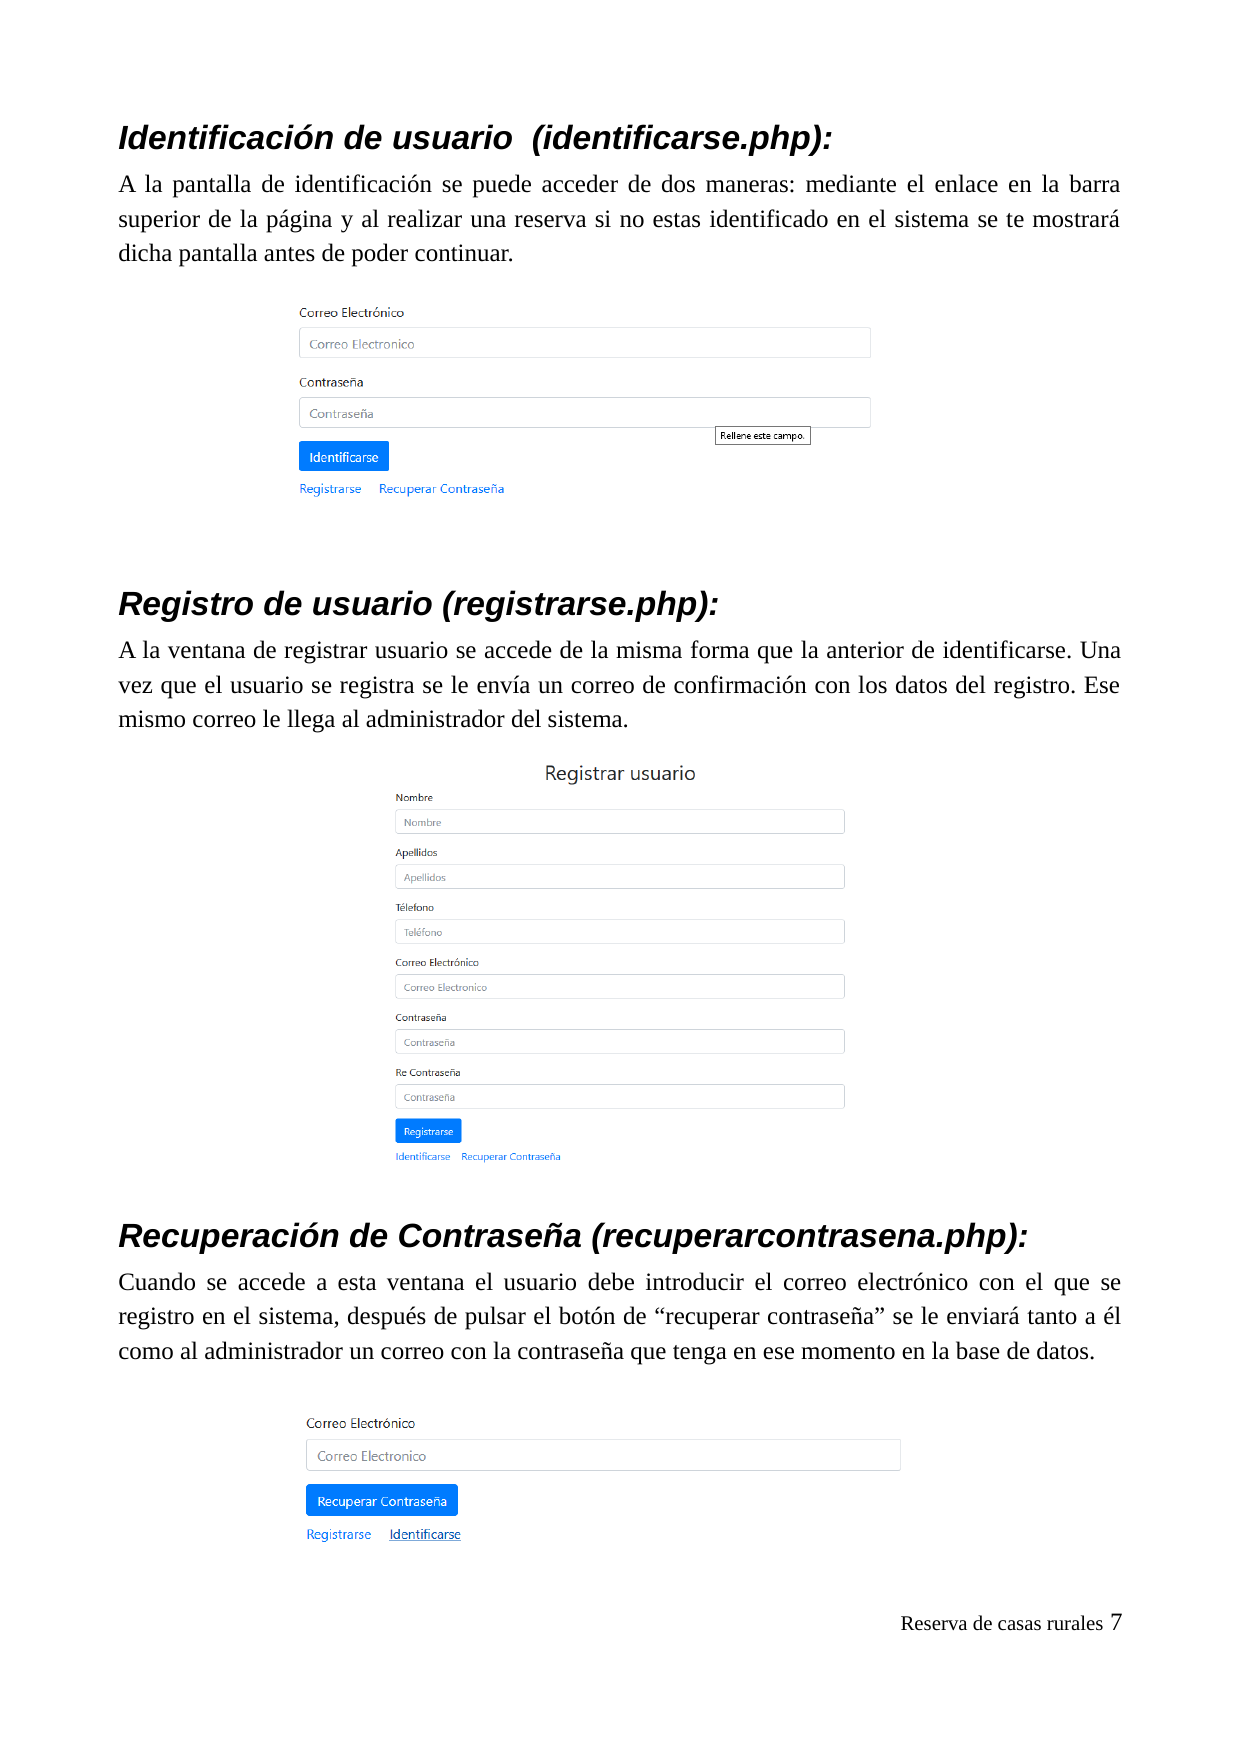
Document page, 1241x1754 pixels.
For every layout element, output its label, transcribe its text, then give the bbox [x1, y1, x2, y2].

text A la ventana de registrar usuario se accede de la misma forma que la anterior de identificarse. Una vez que el usuario se registra se le envía un correo de confirmación con los datos del registro. Ese mismo correo le llega al administrador del sistema. [118, 635, 1122, 733]
text A la pantalla de identificación se puede acceder de dos maneras: mediante el enlace en la barra superior de la página y al realizar una reserva si no estas identificado en el sistema se te mostrará dicha pantalla antes de poder continuar. [118, 169, 1122, 267]
picture [272, 290, 894, 513]
subtitle Registro de usuario (registrarse.php): [118, 584, 1122, 623]
picture [385, 753, 855, 1170]
text Cuando se accede a esta ventana el usuario debe introducir el correo electrónico con el que se registro en el sistema, después de pulsar el botón de “recuperar contraseña” se le enviará tanto a él como al administrador un correo con la contraseña que tenga en ese momento en la base de datos. [118, 1267, 1122, 1364]
subtitle Identificación de usuario (identificarse.php): [118, 118, 1122, 157]
subtitle Recuperación de Contraseña (recuperarcontrasena.php): [118, 1216, 1122, 1254]
picture [289, 1403, 915, 1556]
